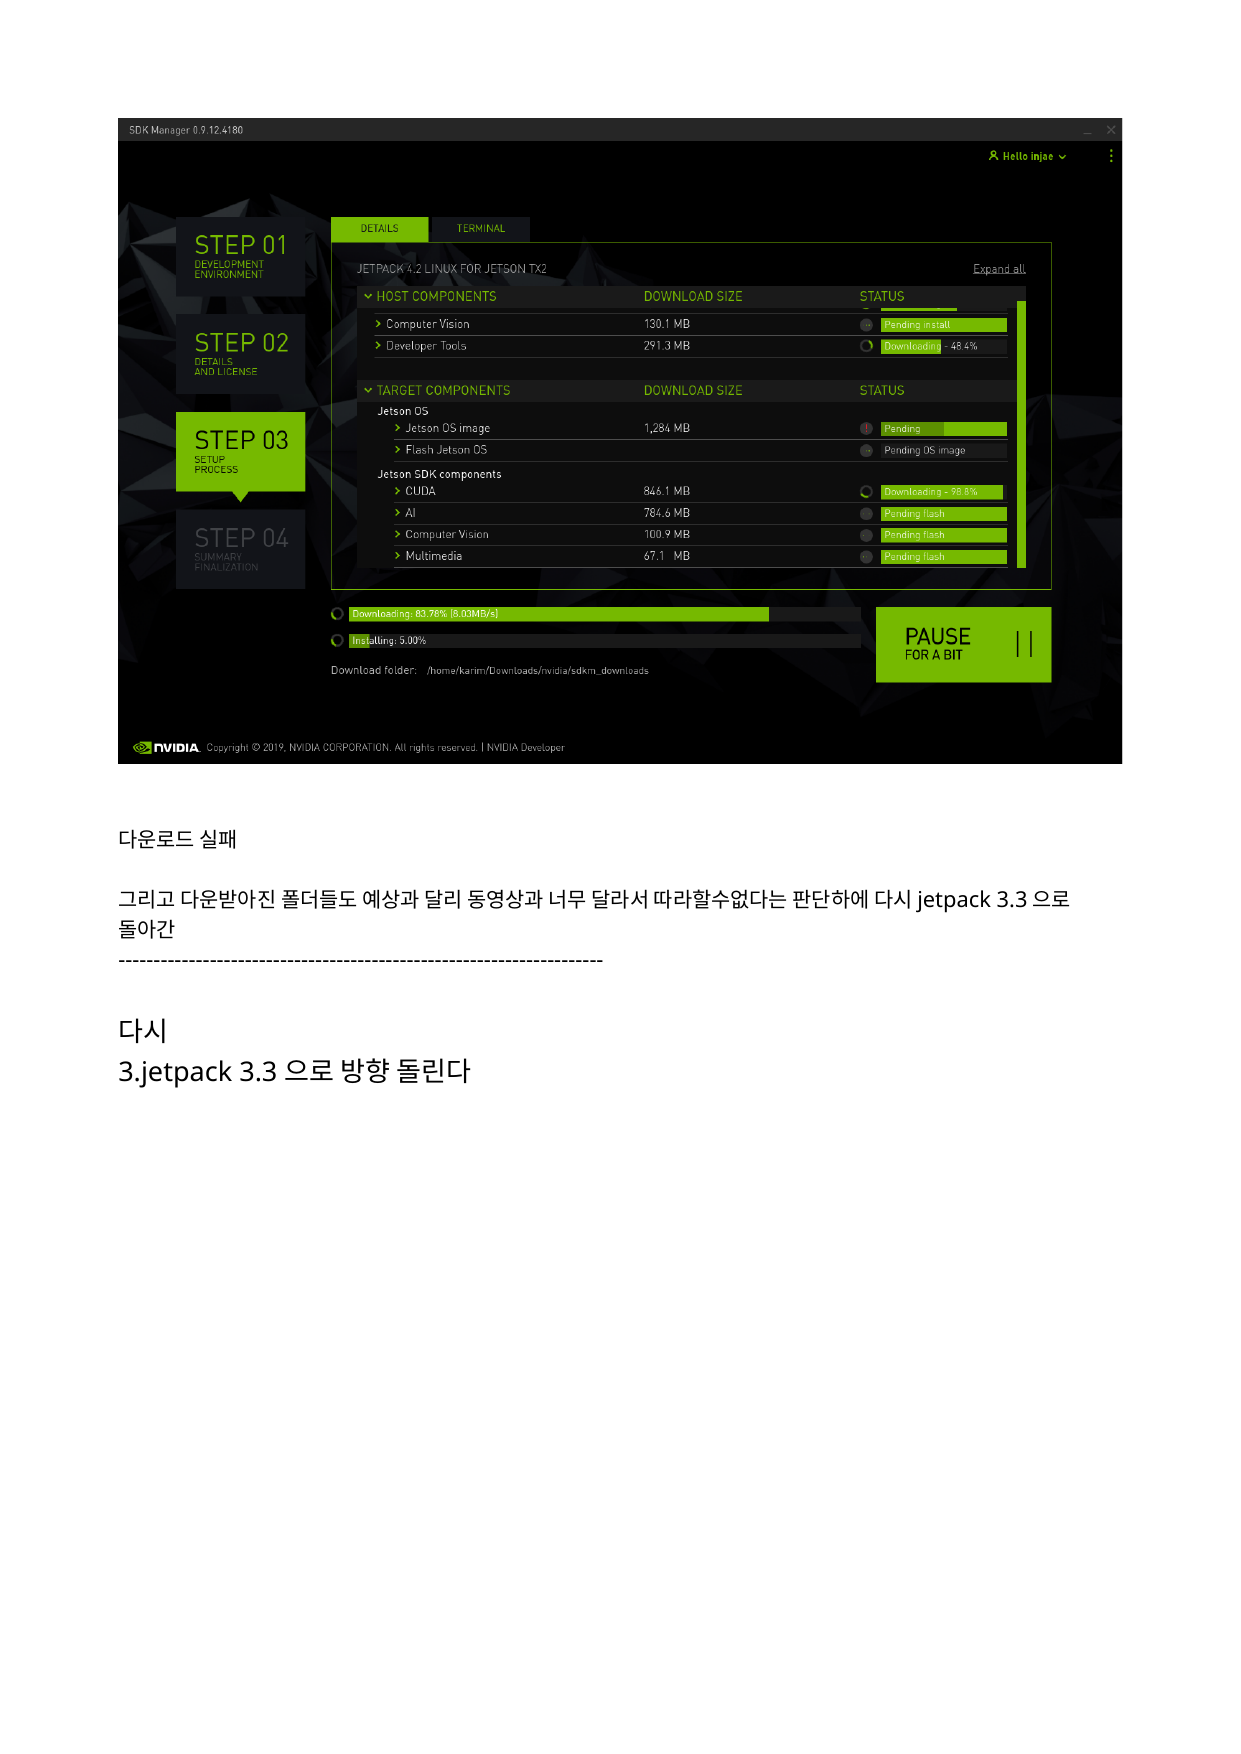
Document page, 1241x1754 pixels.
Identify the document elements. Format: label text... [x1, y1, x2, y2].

text 다시 [118, 1010, 1122, 1050]
text 그리고 다운받아진 폴더들도 예상과 달리 동영상과 너무 달라서 따라할수없다는 판단하에 다시 jetpack 3.3으로 돌아간 [118, 883, 1122, 944]
text --------------------------------------------------------------------- [118, 944, 1122, 973]
picture [118, 118, 1123, 764]
text 3.jetpack 3.3 으로 방향 돌린다 [118, 1050, 1122, 1089]
text 다운로드 실패 [118, 823, 1122, 853]
